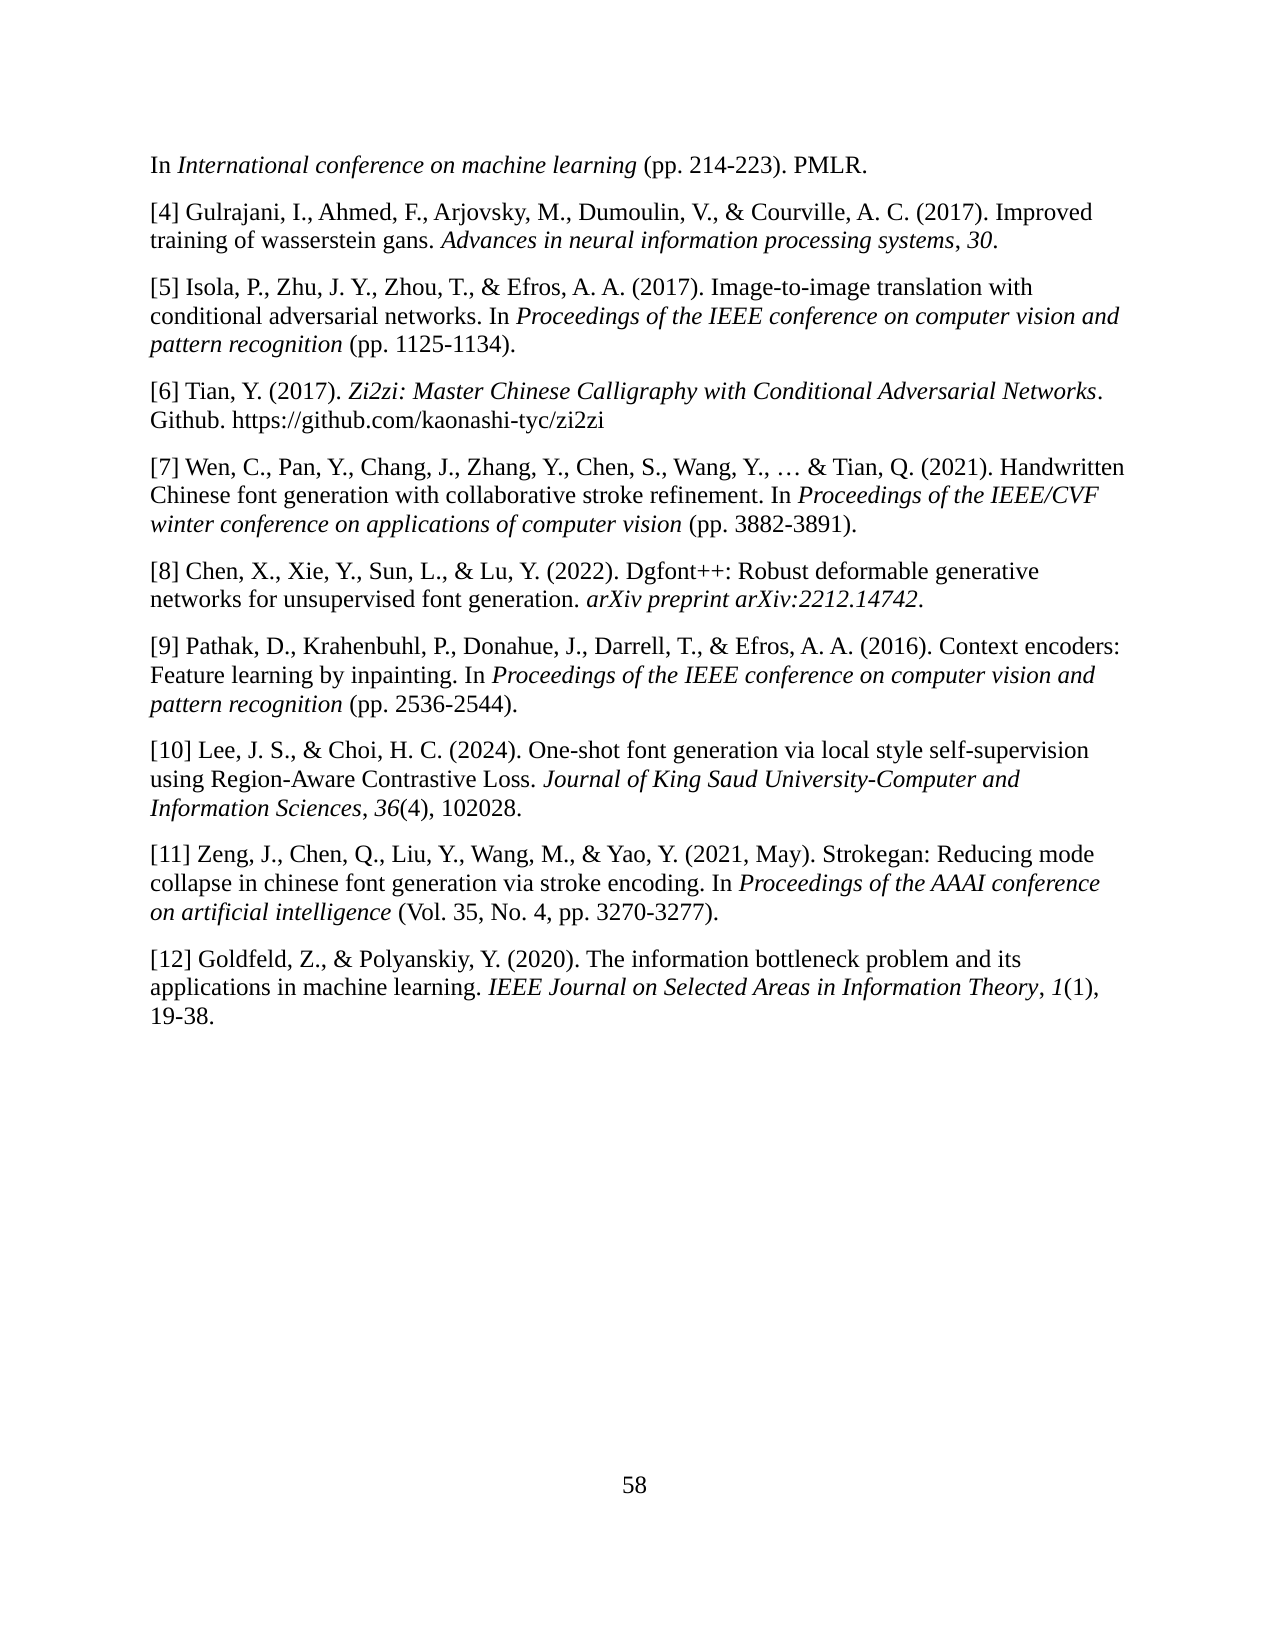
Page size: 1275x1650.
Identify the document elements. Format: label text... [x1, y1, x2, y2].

text [11] Zeng, J., Chen, Q., Liu, Y., Wang, M., & Yao, Y. (2021, May). Strokegan: Reducing mode collapse in chinese font generation via stroke encoding. In Proceedings of the AAAI conference on artificial intelligence (Vol. 35, No. 4, pp. 3270-3277). [150, 839, 1125, 926]
text [8] Chen, X., Xie, Y., Sun, L., & Lu, Y. (2022). Dgfont++: Robust deformable generative networks for unsupervised font generation. arXiv preprint arXiv:2212.14742. [150, 556, 1125, 613]
text [10] Lee, J. S., & Choi, H. C. (2024). One-shot font generation via local style self-supervision using Region-Aware Contrastive Loss. Journal of King Saud University-Computer and Information Sciences, 36(4), 102028. [150, 735, 1125, 822]
text [5] Isola, P., Zhu, J. Y., Zhou, T., & Efros, A. A. (2017). Image-to-image translation with conditional adversarial networks. In Proceedings of the IEEE conference on computer vision and pattern recognition (pp. 1125-1134). [150, 272, 1125, 358]
text [9] Pathak, D., Krahenbuhl, P., Donahue, J., Darrell, T., & Efros, A. A. (2016). Context encoders: Feature learning by inpainting. In Proceedings of the IEEE conference on computer vision and pattern recognition (pp. 2536-2544). [150, 631, 1125, 717]
text [6] Tian, Y. (2017). Zi2zi: Master Chinese Calligraphy with Conditional Adversarial Networks. Github. https://github.com/kaonashi-tyc/zi2zi [150, 376, 1125, 434]
text [7] Wen, C., Pan, Y., Chang, J., Zhang, Y., Chen, S., Wang, Y., … & Tian, Q. (2021). Handwritten Chinese font generation with collaborative stroke refinement. In Proceedings of the IEEE/CVF winter conference on applications of computer vision (pp. 3882-3891). [150, 452, 1125, 538]
text In International conference on machine learning (pp. 214-223). PMLR. [150, 150, 1125, 179]
text [4] Gulrajani, I., Ahmed, F., Arjovsky, M., Dumoulin, V., & Courville, A. C. (2017). Improved training of wasserstein gans. Advances in neural information processing systems, 30. [150, 197, 1125, 254]
text [12] Goldfeld, Z., & Polyanskiy, Y. (2020). The information bottleneck problem and its applications in machine learning. IEEE Journal on Selected Areas in Information Theory, 1(1), 19-38. [150, 944, 1125, 1030]
